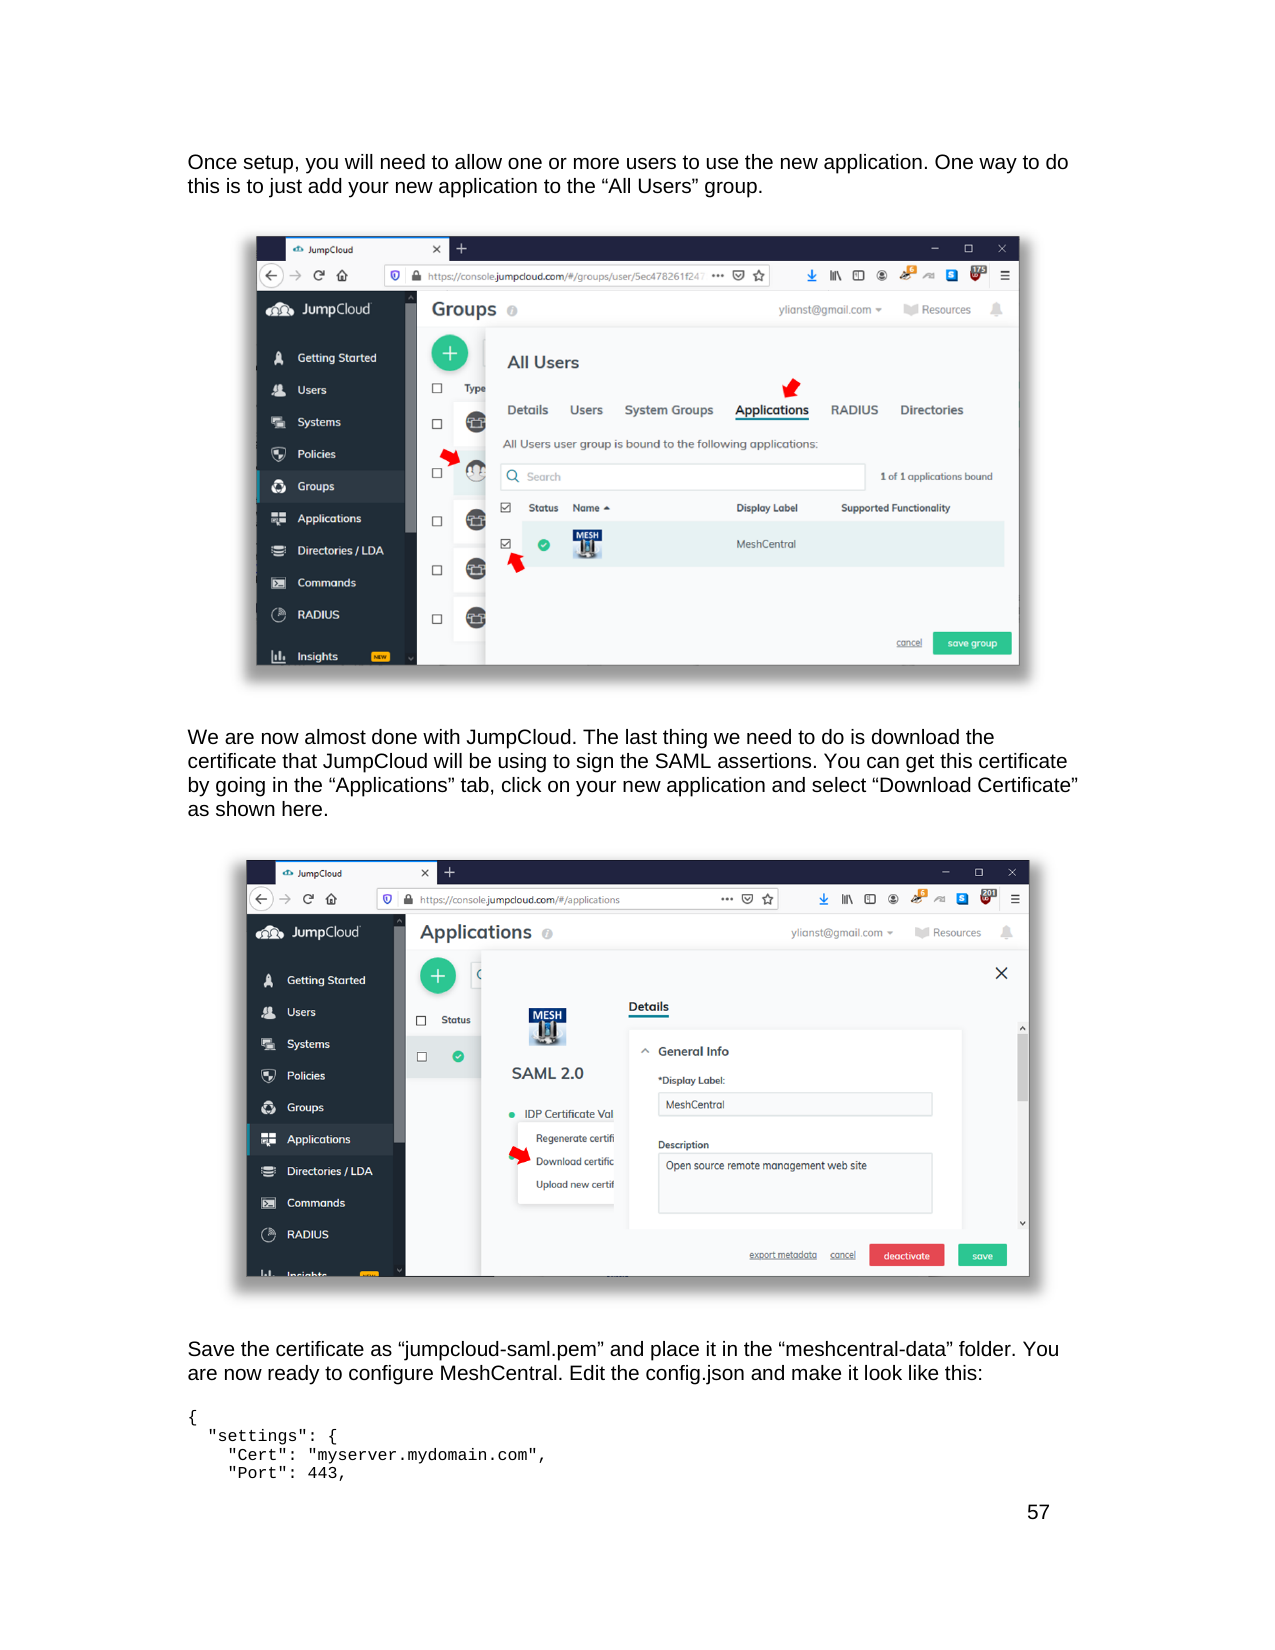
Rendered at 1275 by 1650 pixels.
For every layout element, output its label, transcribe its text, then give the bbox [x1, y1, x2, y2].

text "Port": 443, [187, 1465, 1087, 1484]
text Save the certificate as “jumpcloud-saml.pem” and place it in the “meshcentral-data” folder. You are now ready to configure MeshCentral. Edit the config.json and make it look like this: [187, 1337, 1087, 1384]
text Once setup, you will need to allow one or more users to use the new application. One way to do this is to just add your new application to the “All Users” group. [187, 150, 1087, 198]
text "settings": { [187, 1427, 1087, 1446]
text "Cert": "myserver.mydomain.com", [187, 1446, 1087, 1465]
text { [187, 1408, 1087, 1427]
text We are now almost done with JumpCloud. The last thing we need to do is download the certificate that JumpCloud will be using to sign the SAML assertions. You can get this certificate by going in the “Applications” tab, click on your new application and select “Download Certificate” as shown here. [187, 725, 1087, 821]
